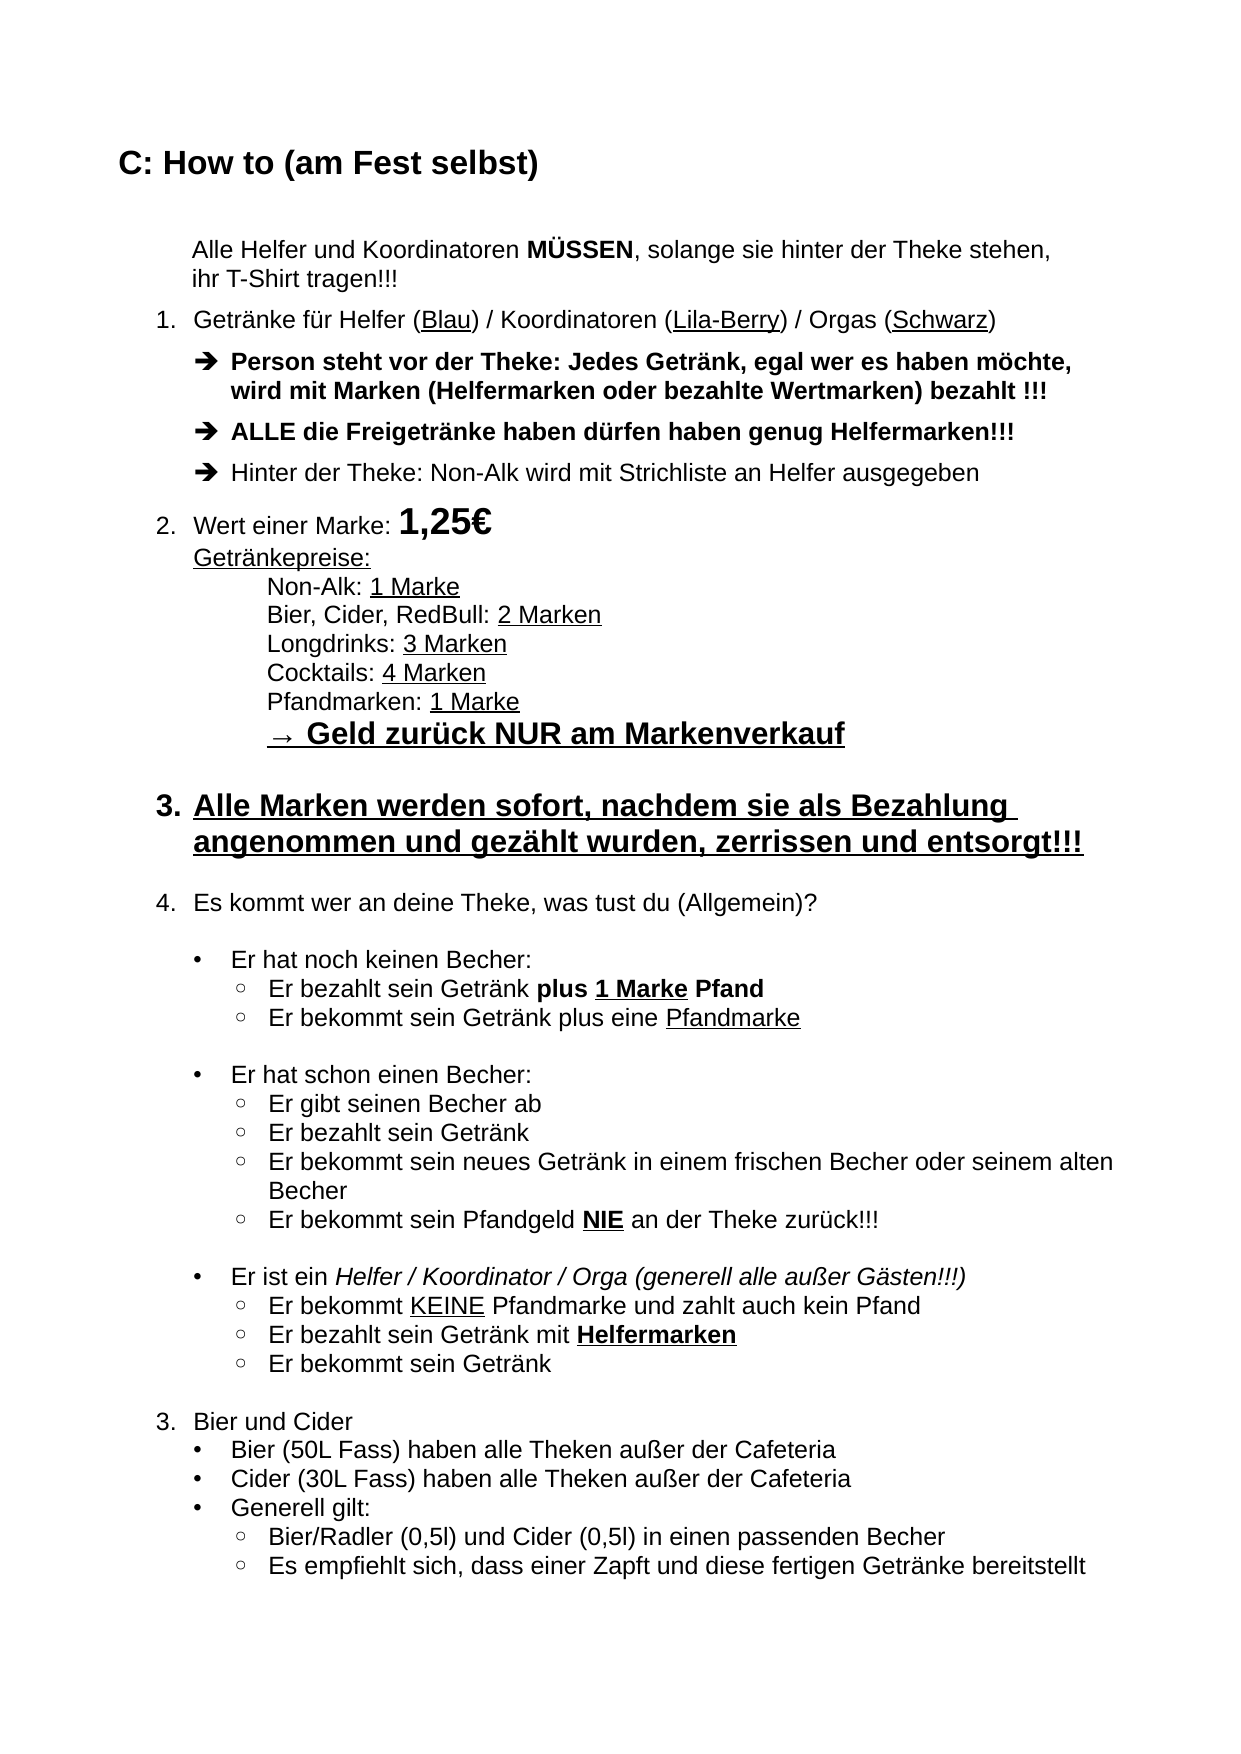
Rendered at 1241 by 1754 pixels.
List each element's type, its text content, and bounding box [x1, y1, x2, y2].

list Hinter der Theke: Non-Alk wird mit Strichliste an Helfer ausgegeben [193, 458, 1122, 487]
list Er bekommt KEINE Pfandmarke und zahlt auch kein Pfand [231, 1291, 1122, 1320]
list Er bekommt sein Getränk plus eine Pfandmarke [231, 1003, 1122, 1032]
list Er gibt seinen Becher ab [231, 1089, 1122, 1118]
list Bier, Cider, RedBull: 2 Marken [156, 600, 1122, 629]
list Er ist ein Helfer / Koordinator / Orga (generell alle außer Gästen!!!) [193, 1262, 1122, 1291]
list Alle Marken werden sofort, nachdem sie als Bezahlung angenommen und gezählt wurden, zerrissen und entsorgt!!! [156, 787, 1122, 859]
list Bier und Cider [156, 1406, 1122, 1435]
list Bier/Radler (0,5l) und Cider (0,5l) in einen passenden Becher [231, 1522, 1122, 1551]
list Wert einer Marke: 1,25€ [156, 499, 1122, 543]
list Person steht vor der Theke: Jedes Getränk, egal wer es haben möchte, wird mit Marken (Helfermarken oder bezahlte Wertmarken) bezahlt !!! [193, 347, 1122, 404]
list Er bekommt sein neues Getränk in einem frischen Becher oder seinem alten Becher [231, 1147, 1122, 1205]
list Generell gilt: [193, 1493, 1122, 1522]
list Bier (50L Fass) haben alle Theken außer der Cafeteria [193, 1435, 1122, 1464]
list Er hat schon einen Becher: [193, 1061, 1122, 1089]
list Er hat noch keinen Becher: [193, 945, 1122, 974]
list Non-Alk: 1 Marke [156, 571, 1122, 600]
list Getränkepreise: [156, 543, 1122, 571]
list Pfandmarken: 1 Marke [156, 686, 1122, 715]
list Er bezahlt sein Getränk [231, 1118, 1122, 1147]
list → Geld zurück NUR am Markenverkauf [156, 715, 1122, 751]
subtitle C: How to (am Fest selbst) [118, 143, 1122, 182]
list Er bekommt sein Getränk [231, 1349, 1122, 1378]
list Cider (30L Fass) haben alle Theken außer der Cafeteria [193, 1464, 1122, 1493]
list Er bekommt sein Pfandgeld NIE an der Theke zurück!!! [231, 1205, 1122, 1233]
list Es empfiehlt sich, dass einer Zapft und diese fertigen Getränke bereitstellt [231, 1551, 1122, 1579]
list Er bezahlt sein Getränk mit Helfermarken [231, 1320, 1122, 1349]
text Alle Helfer und Koordinatoren MÜSSEN, solange sie hinter der Theke stehen, ihr T-Shirt tragen!!! [118, 236, 1122, 293]
list ALLE die Freigetränke haben dürfen haben genug Helfermarken!!! [193, 417, 1122, 446]
list Getränke für Helfer (Blau) / Koordinatoren (Lila-Berry) / Orgas (Schwarz) [156, 306, 1122, 334]
list Longdrinks: 3 Marken [156, 629, 1122, 658]
list Er bezahlt sein Getränk plus 1 Marke Pfand [231, 974, 1122, 1003]
list Cocktails: 4 Marken [156, 658, 1122, 686]
list Es kommt wer an deine Theke, was tust du (Allgemein)? [156, 888, 1122, 916]
